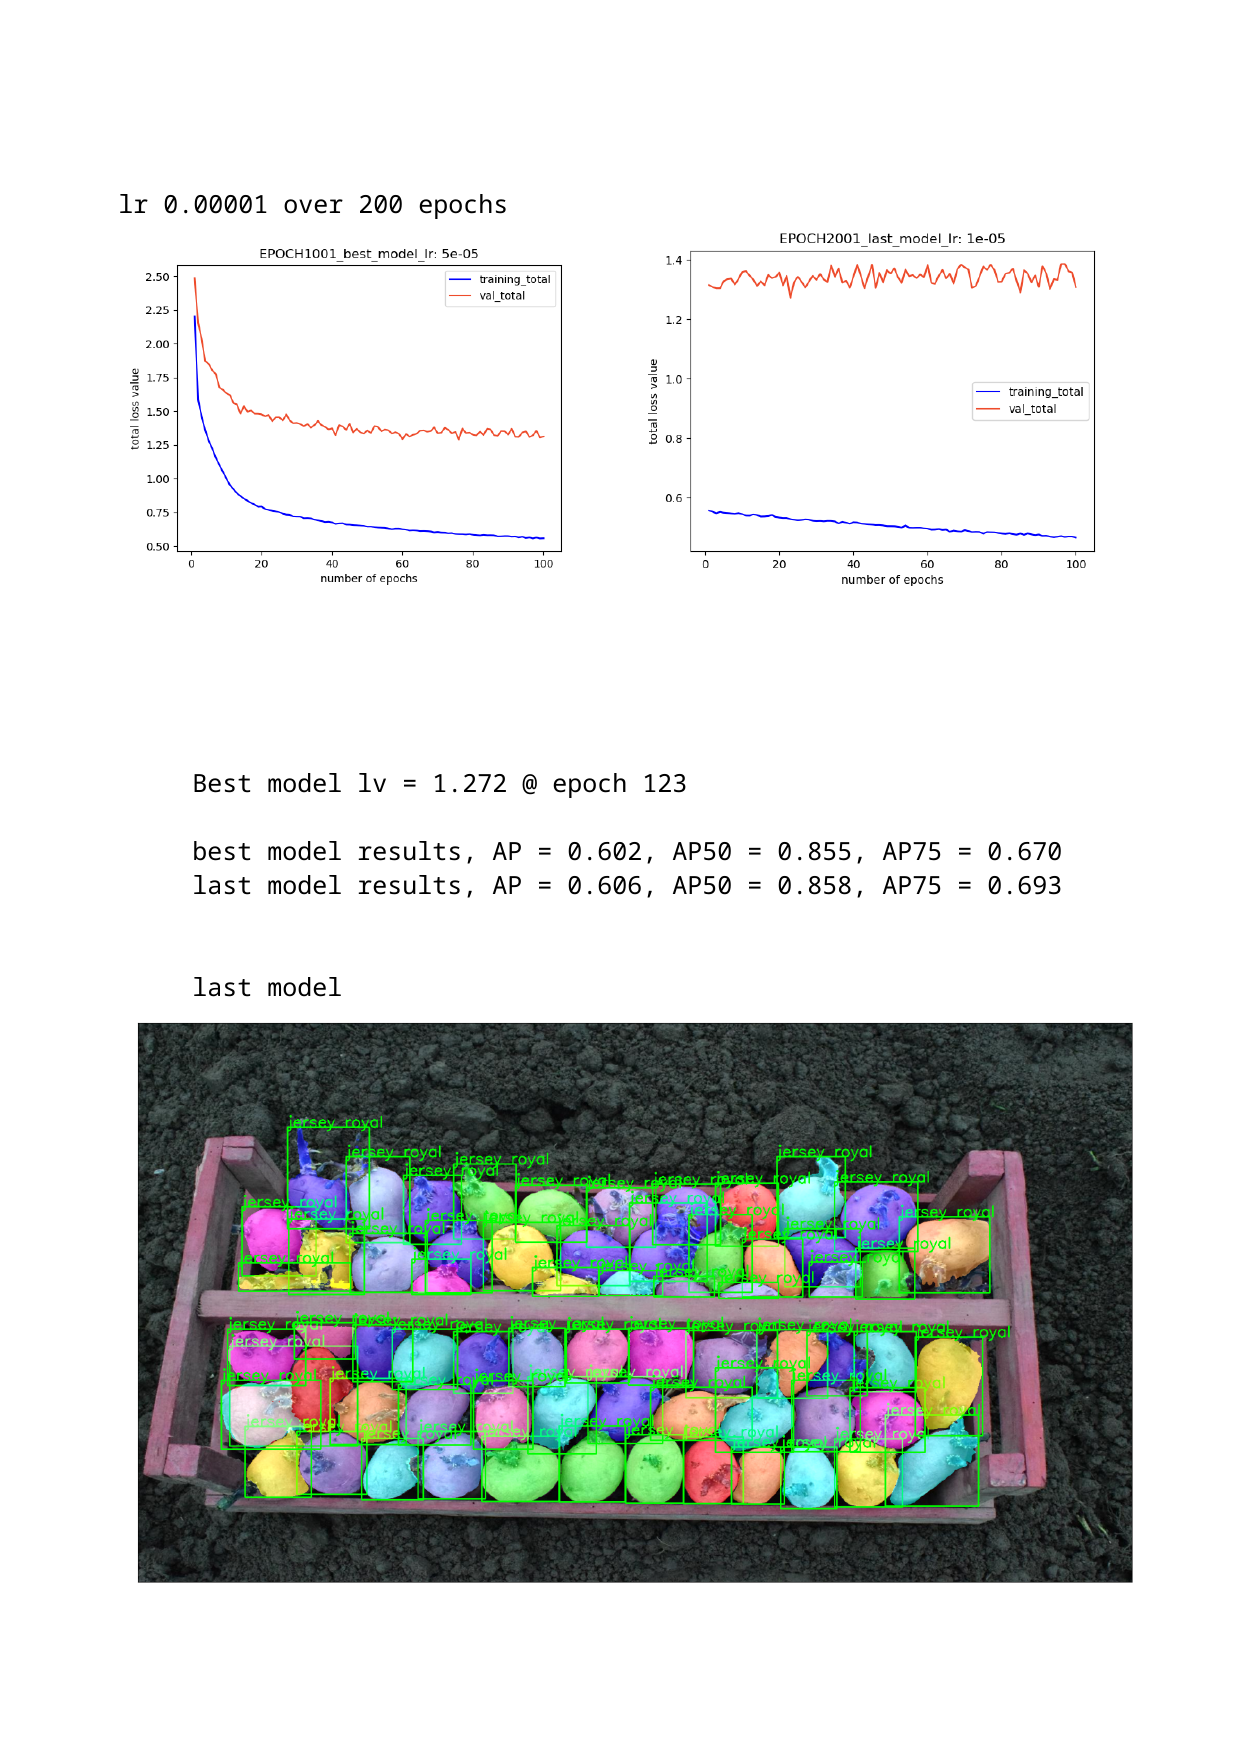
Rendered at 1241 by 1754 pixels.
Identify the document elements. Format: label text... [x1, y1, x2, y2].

picture [626, 203, 1146, 594]
text Best model lv = 1.272 @ epoch 123 [118, 765, 1122, 799]
picture [129, 1207, 1139, 1399]
text last model results, AP = 0.606, AP50 = 0.858, AP75 = 0.693 [118, 867, 1122, 902]
text lr 0.00001 over 200 epochs [118, 186, 1122, 220]
picture [115, 220, 610, 592]
text best model results, AP = 0.602, AP50 = 0.855, AP75 = 0.670 [118, 833, 1122, 867]
text last model [118, 970, 1122, 1004]
